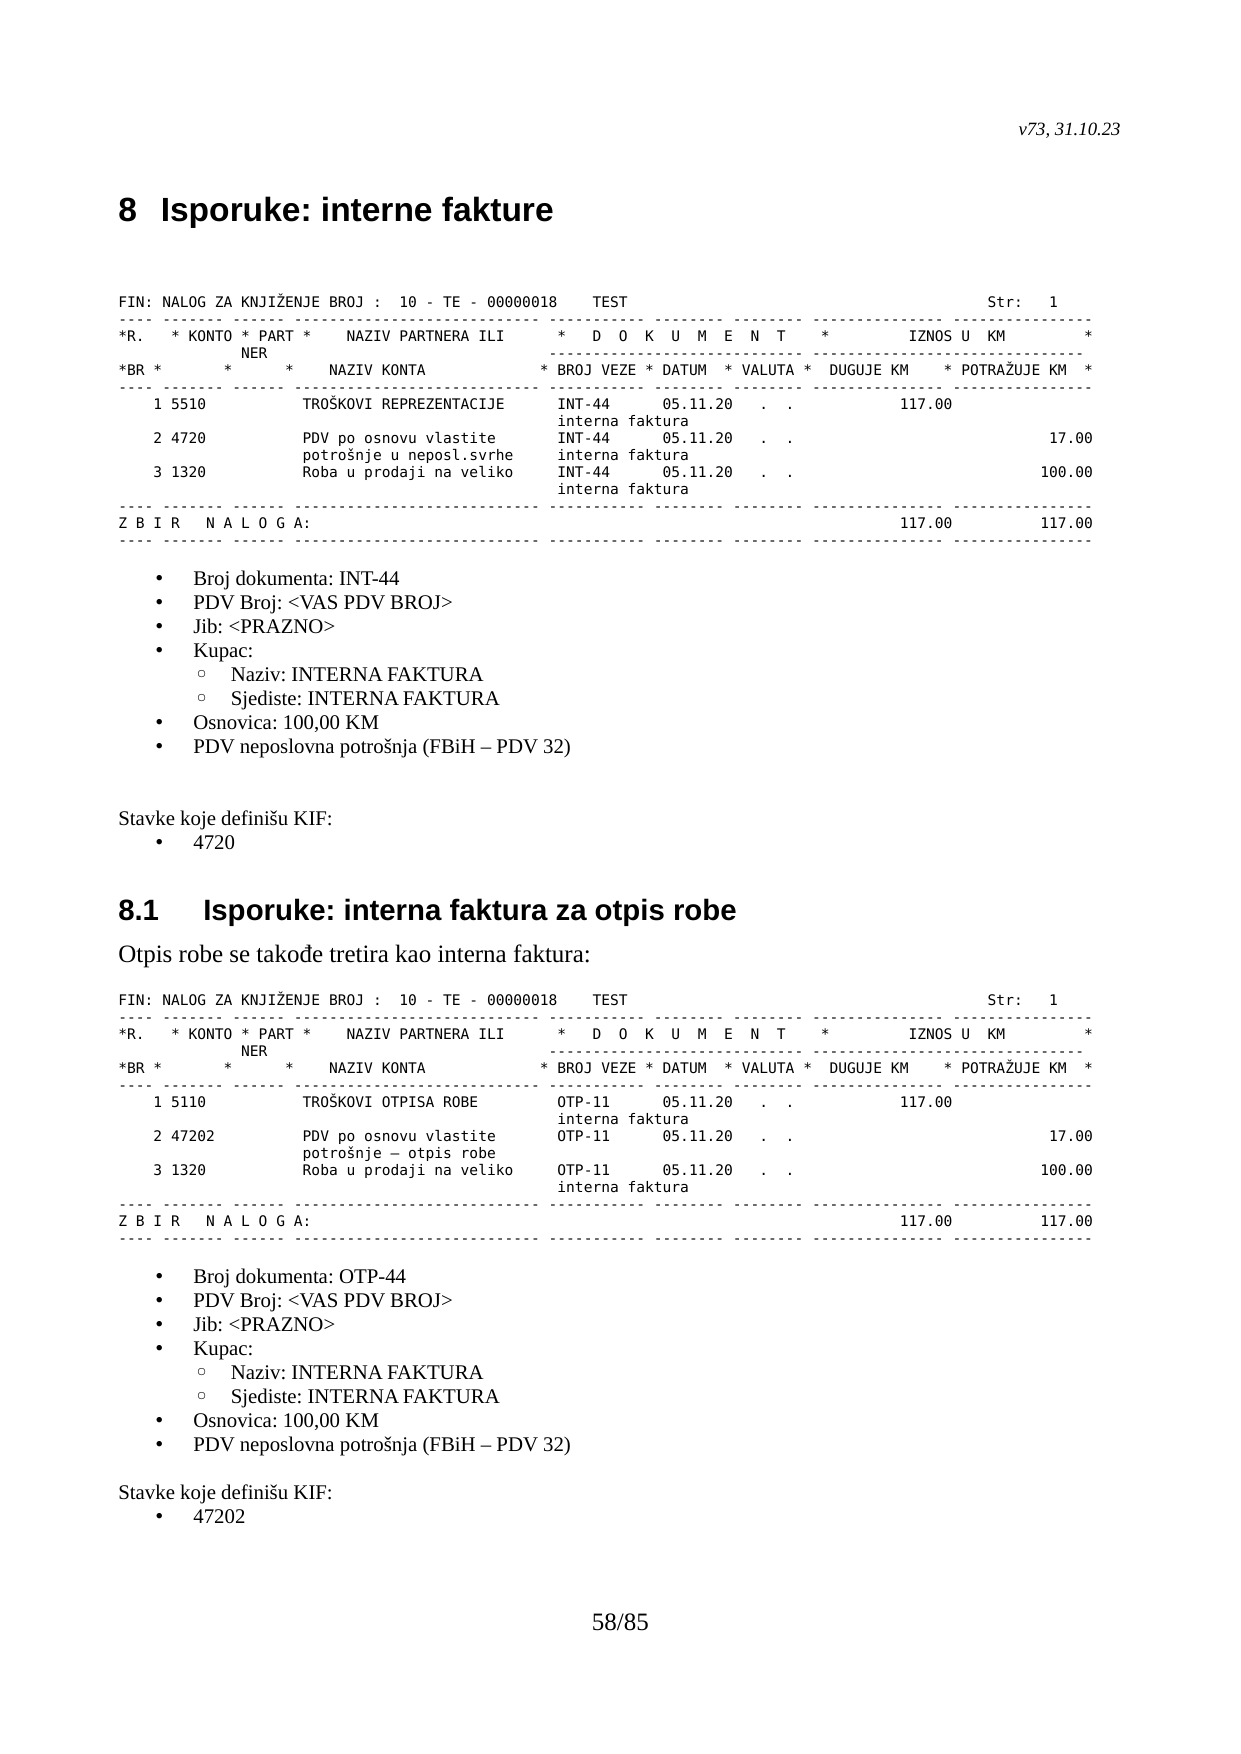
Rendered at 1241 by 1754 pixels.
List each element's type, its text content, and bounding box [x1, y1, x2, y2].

text ---- ------- ------ ---------------------------- ----------- -------- -------- --------------- ---------------- [118, 1077, 1122, 1094]
text NER ----------------------------- ------------------------------- [118, 1043, 1122, 1060]
text ---- ------- ------ ---------------------------- ----------- -------- -------- --------------- ---------------- [118, 1009, 1122, 1026]
text 2 4720 PDV po osnovu vlastite INT-44 05.11.20 . . 17.00 [118, 430, 1122, 447]
text potrošnje u neposl.svrhe interna faktura [118, 447, 1122, 464]
list PDV Broj: <VAS PDV BROJ> [156, 590, 1122, 614]
list PDV Broj: <VAS PDV BROJ> [156, 1288, 1122, 1312]
text Stavke koje definišu KIF: [118, 806, 1122, 830]
list PDV neposlovna potrošnja (FBiH – PDV 32) [156, 1432, 1122, 1456]
text *BR * * * NAZIV KONTA * BROJ VEZE * DATUM * VALUTA * DUGUJE KM * POTRAŽUJE KM * [118, 1060, 1122, 1077]
list Naziv: INTERNA FAKTURA [193, 662, 1122, 686]
list Osnovica: 100,00 KM [156, 1408, 1122, 1432]
list Broj dokumenta: OTP-44 [156, 1264, 1122, 1288]
text ---- ------- ------ ---------------------------- ----------- -------- -------- --------------- ---------------- [118, 1196, 1122, 1213]
list Sjediste: INTERNA FAKTURA [193, 686, 1122, 710]
subtitle Isporuke: interna faktura za otpis robe [118, 893, 1122, 927]
text Stavke koje definišu KIF: [118, 1480, 1122, 1504]
text ---- ------- ------ ---------------------------- ----------- -------- -------- --------------- ---------------- [118, 498, 1122, 515]
list Sjediste: INTERNA FAKTURA [193, 1384, 1122, 1408]
text ---- ------- ------ ---------------------------- ----------- -------- -------- --------------- ---------------- [118, 532, 1122, 549]
list Kupac: [156, 638, 1122, 662]
text interna faktura [118, 1179, 1122, 1196]
text NER ----------------------------- ------------------------------- [118, 345, 1122, 362]
text Z B I R N A L O G A: 117.00 117.00 [118, 1213, 1122, 1230]
list Kupac: [156, 1336, 1122, 1360]
text potrošnje – otpis robe [118, 1145, 1122, 1162]
text *R. * KONTO * PART * NAZIV PARTNERA ILI * D O K U M E N T * IZNOS U KM * [118, 328, 1122, 345]
list 4720 [156, 830, 1122, 854]
text *R. * KONTO * PART * NAZIV PARTNERA ILI * D O K U M E N T * IZNOS U KM * [118, 1026, 1122, 1043]
text 3 1320 Roba u prodaji na veliko INT-44 05.11.20 . . 100.00 [118, 464, 1122, 481]
text Z B I R N A L O G A: 117.00 117.00 [118, 515, 1122, 532]
list Jib: <PRAZNO> [156, 1312, 1122, 1336]
list Jib: <PRAZNO> [156, 614, 1122, 638]
text *BR * * * NAZIV KONTA * BROJ VEZE * DATUM * VALUTA * DUGUJE KM * POTRAŽUJE KM * [118, 362, 1122, 379]
text ---- ------- ------ ---------------------------- ----------- -------- -------- --------------- ---------------- [118, 379, 1122, 396]
text FIN: NALOG ZA KNJIŽENJE BROJ : 10 - TE - 00000018 TEST Str: 1 [118, 992, 1122, 1009]
text interna faktura [118, 481, 1122, 498]
text 2 47202 PDV po osnovu vlastite OTP-11 05.11.20 . . 17.00 [118, 1128, 1122, 1145]
text 3 1320 Roba u prodaji na veliko OTP-11 05.11.20 . . 100.00 [118, 1162, 1122, 1179]
text interna faktura [118, 1111, 1122, 1128]
list PDV neposlovna potrošnja (FBiH – PDV 32) [156, 734, 1122, 758]
list Broj dokumenta: INT-44 [156, 566, 1122, 590]
text ---- ------- ------ ---------------------------- ----------- -------- -------- --------------- ---------------- [118, 311, 1122, 328]
text 1 5510 TROŠKOVI REPREZENTACIJE INT-44 05.11.20 . . 117.00 [118, 396, 1122, 413]
list Osnovica: 100,00 KM [156, 710, 1122, 734]
text ---- ------- ------ ---------------------------- ----------- -------- -------- --------------- ---------------- [118, 1230, 1122, 1247]
subtitle Isporuke: interne fakture [118, 190, 1122, 229]
text interna faktura [118, 413, 1122, 430]
list 47202 [156, 1504, 1122, 1528]
text FIN: NALOG ZA KNJIŽENJE BROJ : 10 - TE - 00000018 TEST Str: 1 [118, 294, 1122, 311]
list Naziv: INTERNA FAKTURA [193, 1360, 1122, 1384]
text 1 5110 TROŠKOVI OTPISA ROBE OTP-11 05.11.20 . . 117.00 [118, 1094, 1122, 1111]
text Otpis robe se takođe tretira kao interna faktura: [118, 939, 1122, 968]
